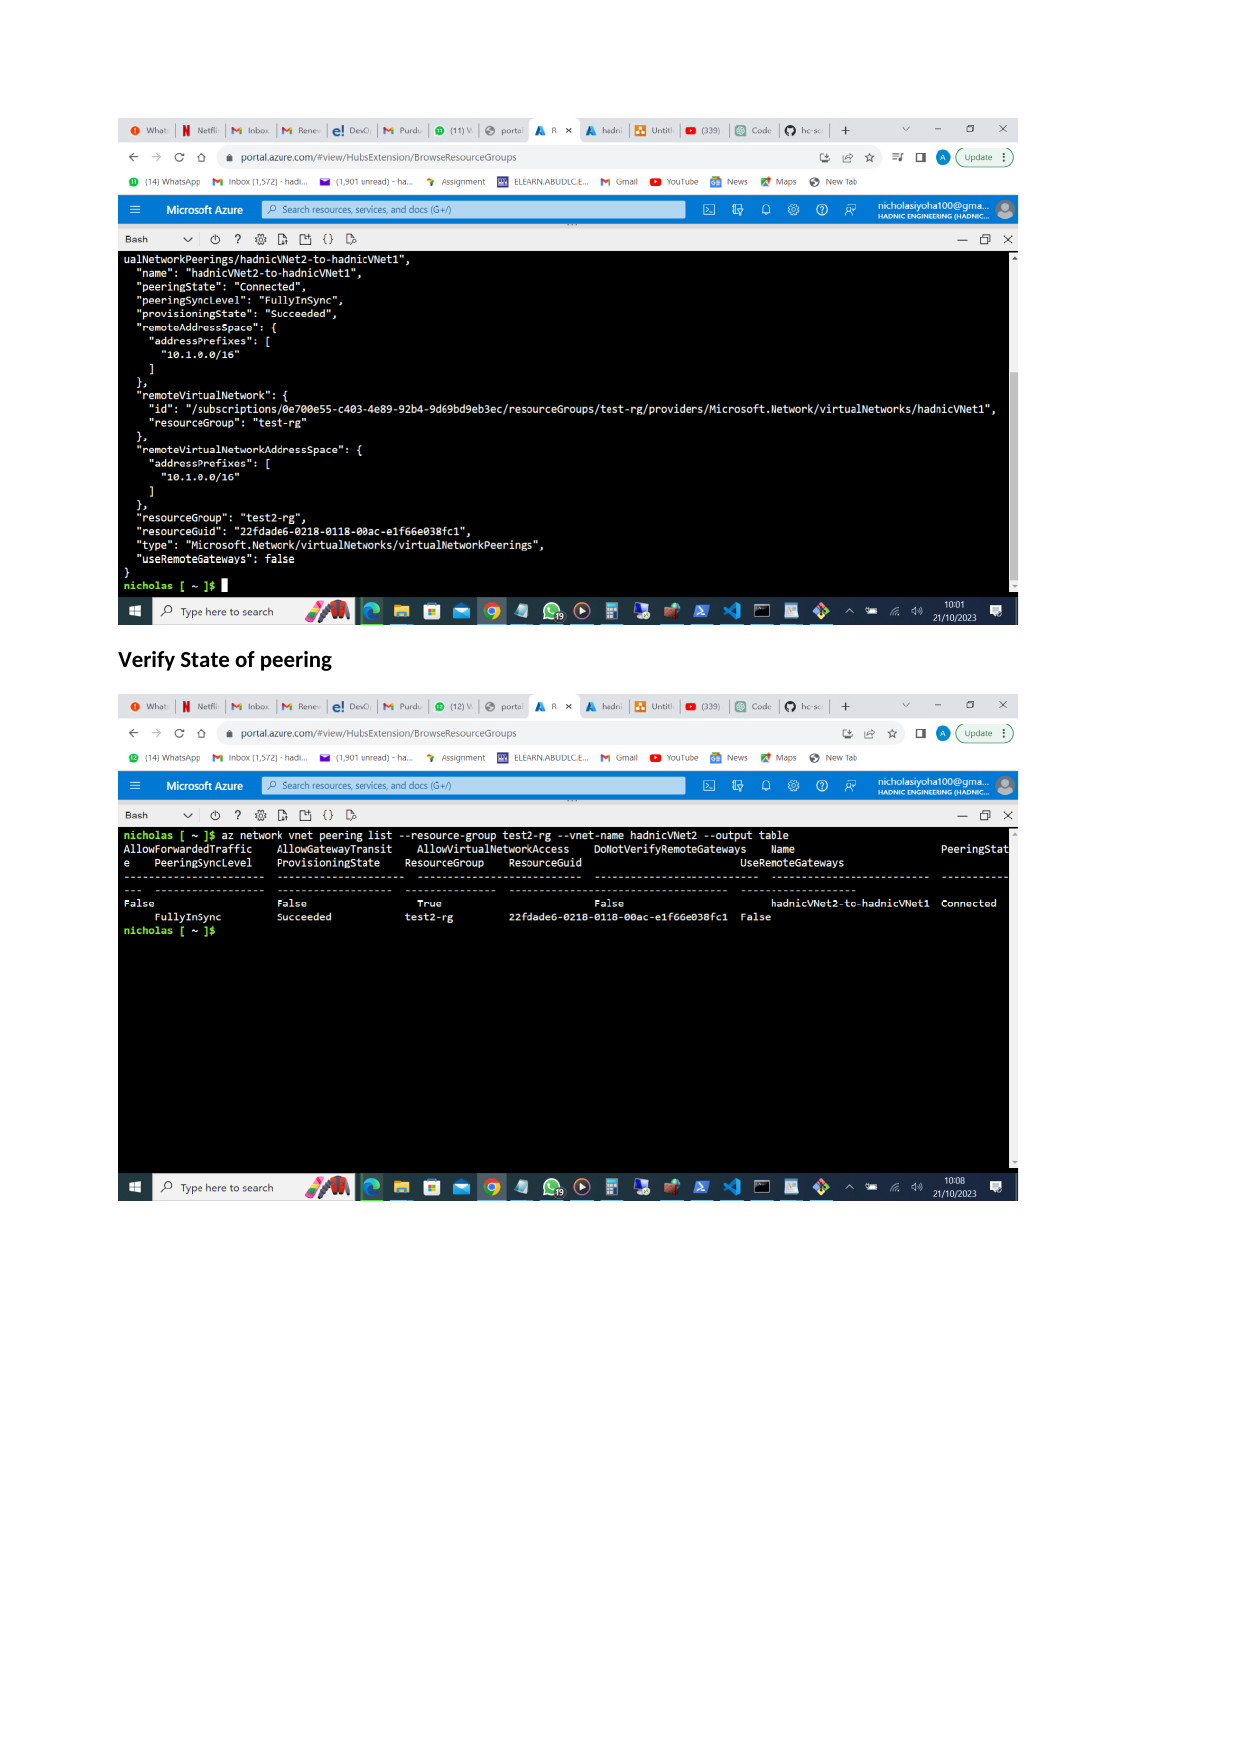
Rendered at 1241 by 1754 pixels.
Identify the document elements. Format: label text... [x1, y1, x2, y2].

text Verify State of peering [118, 645, 1122, 673]
